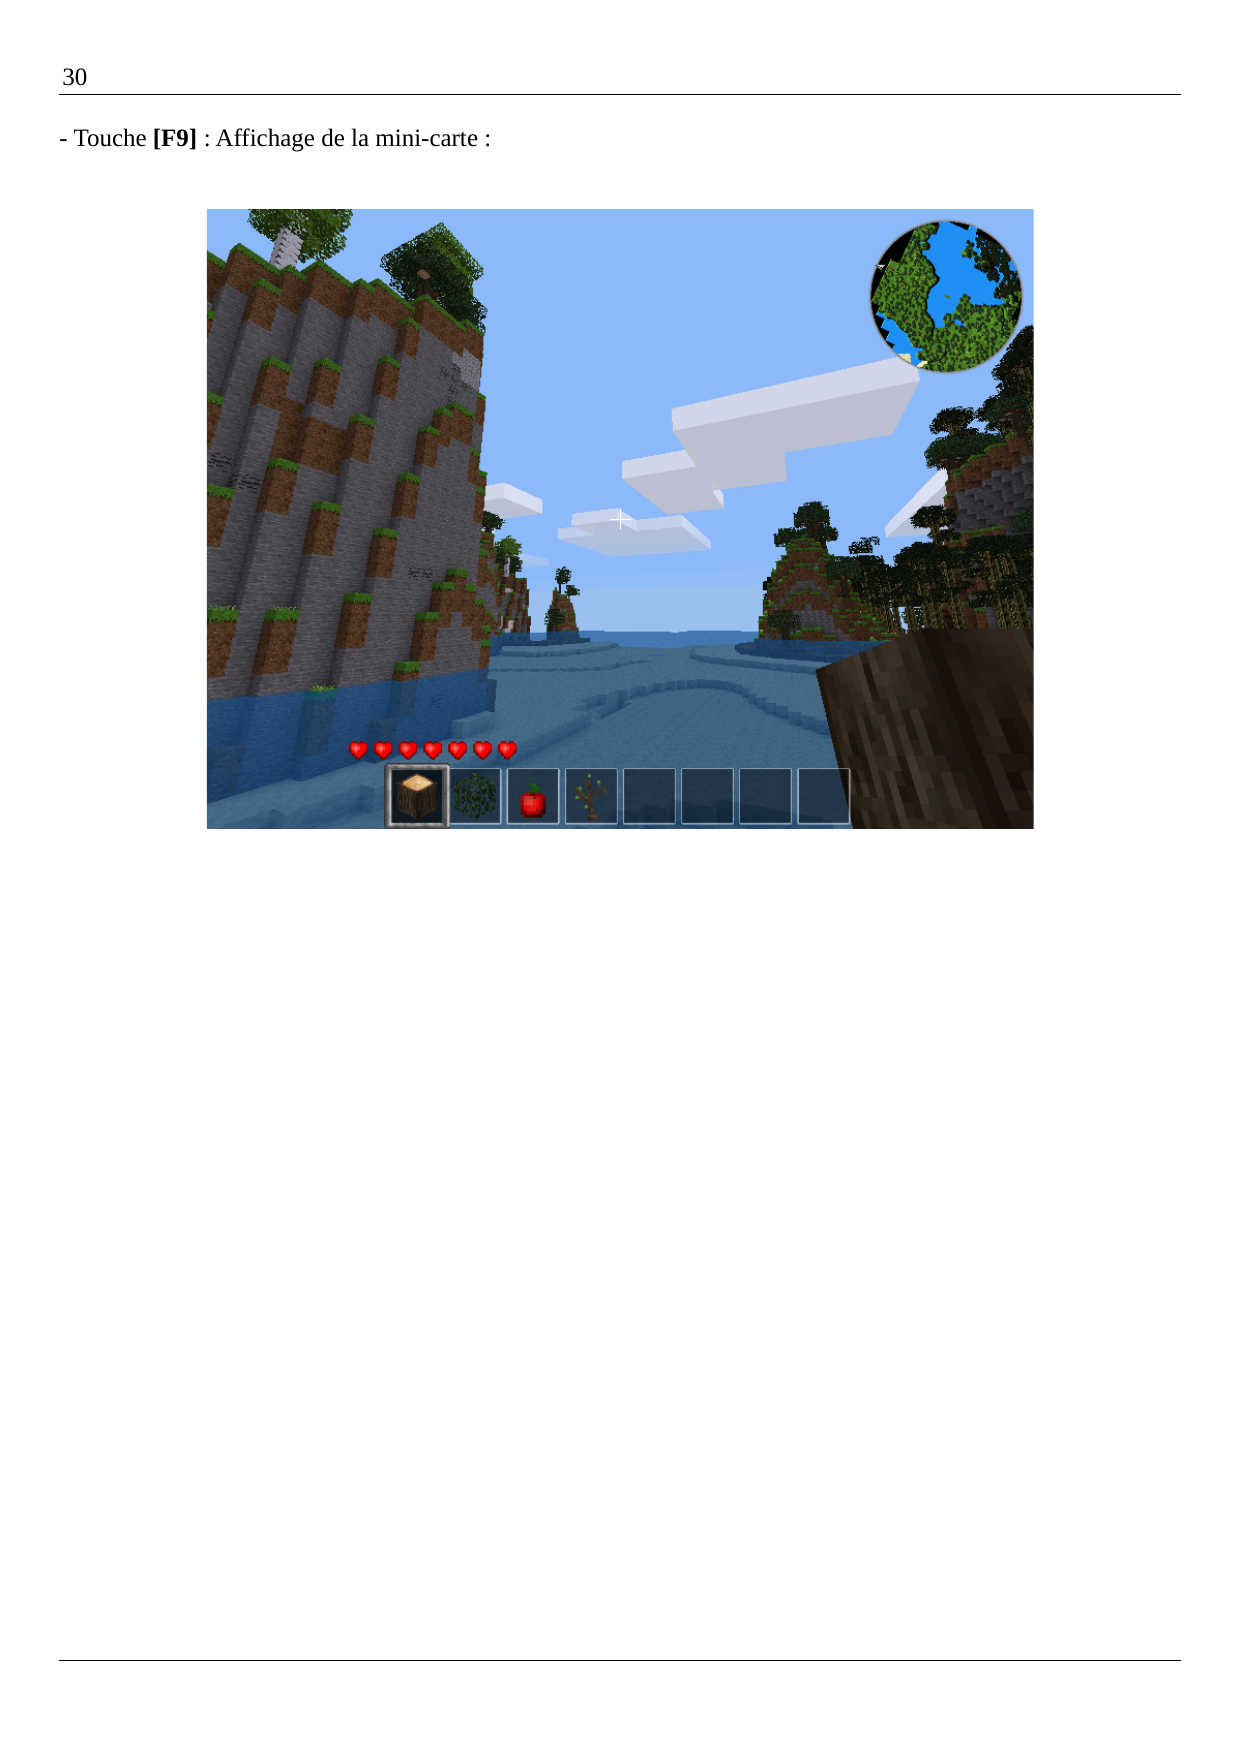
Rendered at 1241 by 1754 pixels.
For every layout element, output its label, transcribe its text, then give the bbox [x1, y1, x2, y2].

subtitle - Touche [F9] : Affichage de la mini-carte : [59, 123, 1181, 152]
picture [206, 209, 1034, 829]
